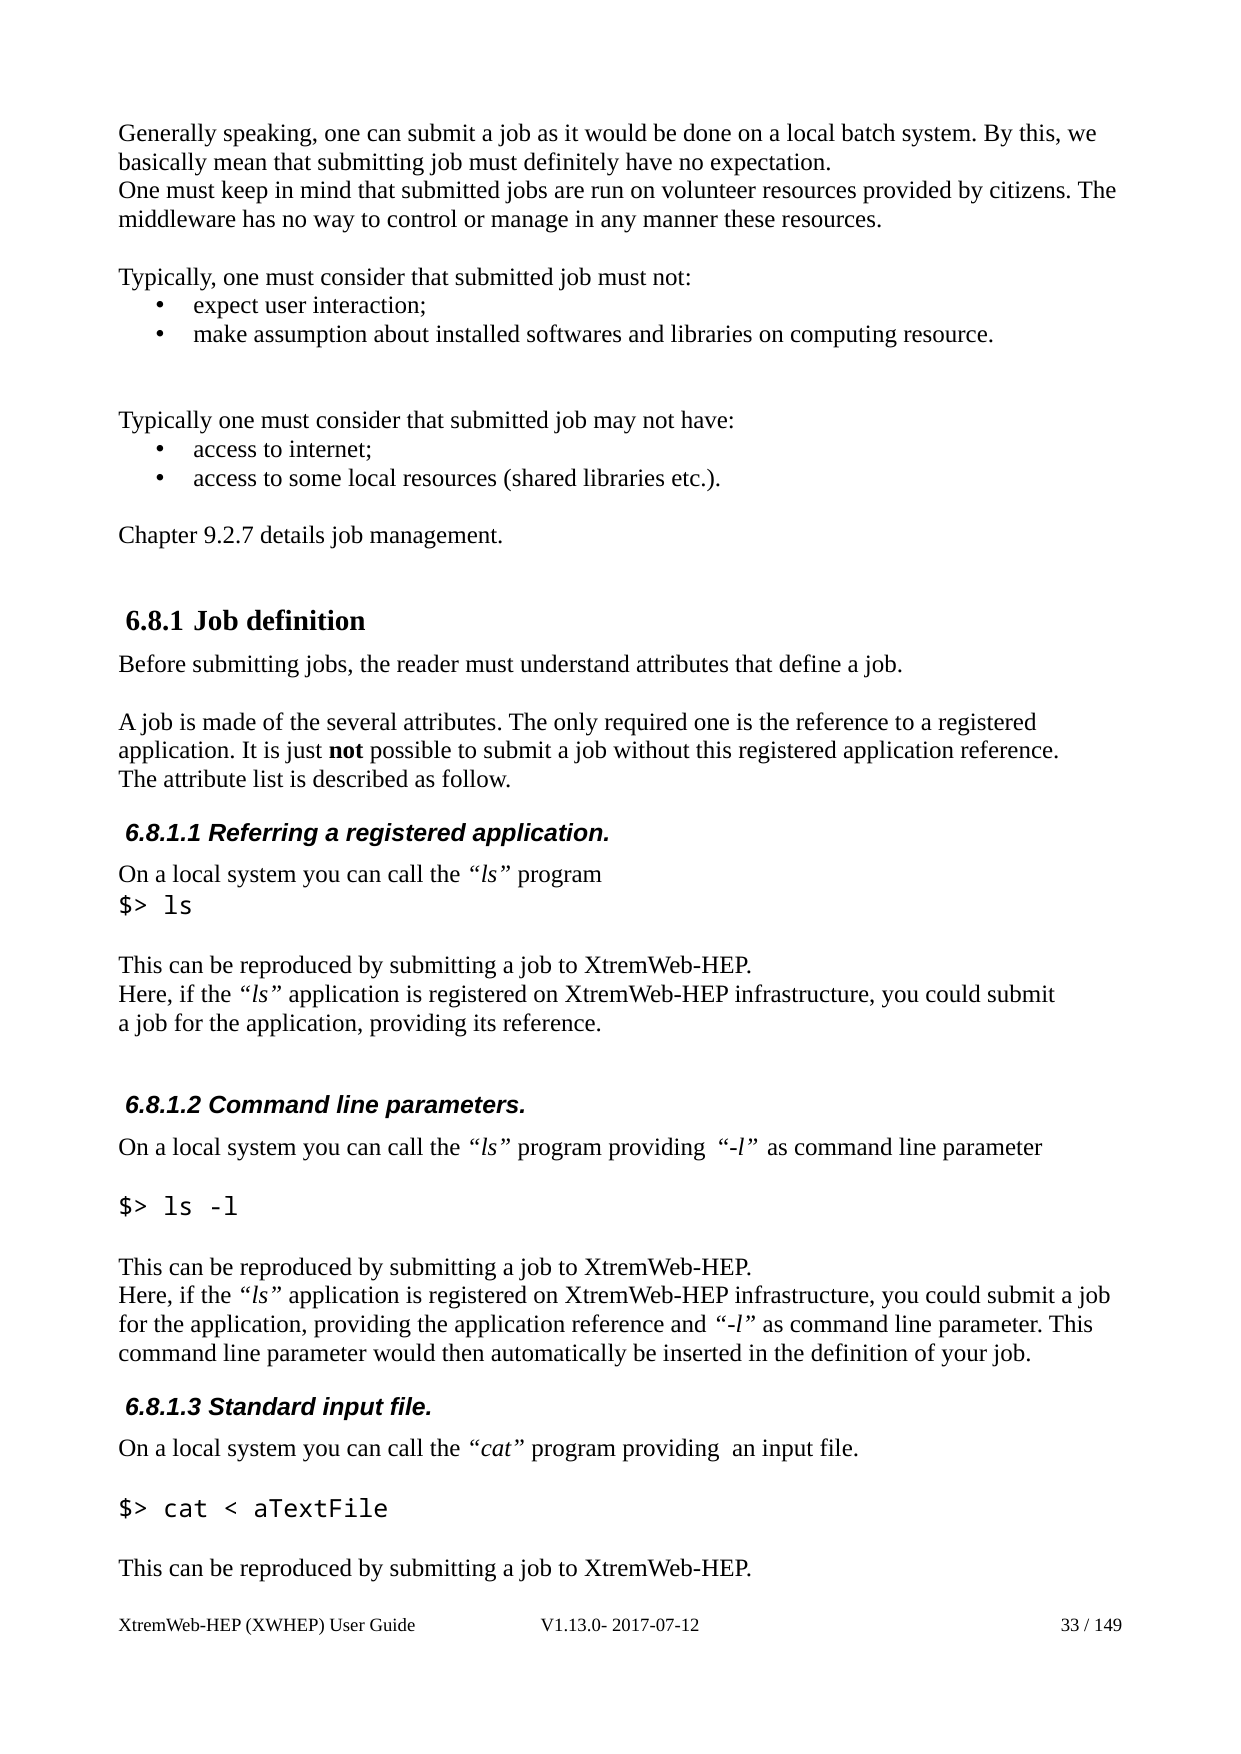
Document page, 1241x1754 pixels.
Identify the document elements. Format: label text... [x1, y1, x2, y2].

list make assumption about installed softwares and libraries on computing resource. [156, 319, 1122, 348]
list access to internet; [156, 434, 1122, 463]
text Chapter 9.2.7 details job management. [118, 521, 1122, 549]
subtitle Job definition [118, 603, 1122, 637]
text Generally speaking, one can submit a job as it would be done on a local batch system. By this, we basically mean that submitting job must definitely have no expectation. [118, 118, 1122, 176]
list access to some local resources (shared libraries etc.). [156, 463, 1122, 492]
text A job is made of the several attributes. The only required one is the reference to a registered application. It is just not possible to submit a job without this registered application reference. [118, 707, 1122, 764]
list On a local system you can call the “ls” program $> ls This can be reproduced by submitting a job to XtremWeb-HEP. Here, if the “ls” application is registered on XtremWeb-HEP infrastructure, you could submit a job for the application, providing its reference. [118, 859, 1069, 1037]
text Before submitting jobs, the reader must understand attributes that define a job. [118, 649, 1122, 678]
list expect user interaction; [156, 291, 1122, 319]
text Typically one must consider that submitted job may not have: [118, 406, 1122, 434]
text The attribute list is described as follow. [118, 764, 1122, 793]
text Typically, one must consider that submitted job must not: [118, 262, 1122, 291]
text One must keep in mind that submitted jobs are run on volunteer resources provided by citizens. The middleware has no way to control or manage in any manner these resources. [118, 176, 1122, 233]
text On a local system you can call the “ls” program providing “-l” as command line parameter $> ls -l This can be reproduced by submitting a job to XtremWeb-HEP. Here, if the “ls” application is registered on XtremWeb-HEP infrastructure, you could submit a job for the application, providing the application reference and “-l” as command line parameter. This command line parameter would then automatically be inserted in the definition of your job. [118, 1132, 1122, 1367]
text On a local system you can call the “cat” program providing an input file. $> cat < aTextFile This can be reproduced by submitting a job to XtremWeb-HEP. [118, 1433, 1122, 1582]
subtitle Command line parameters. [118, 1091, 1122, 1119]
subtitle Standard input file. [118, 1392, 1122, 1420]
subtitle Referring a registered application. [118, 818, 1122, 846]
